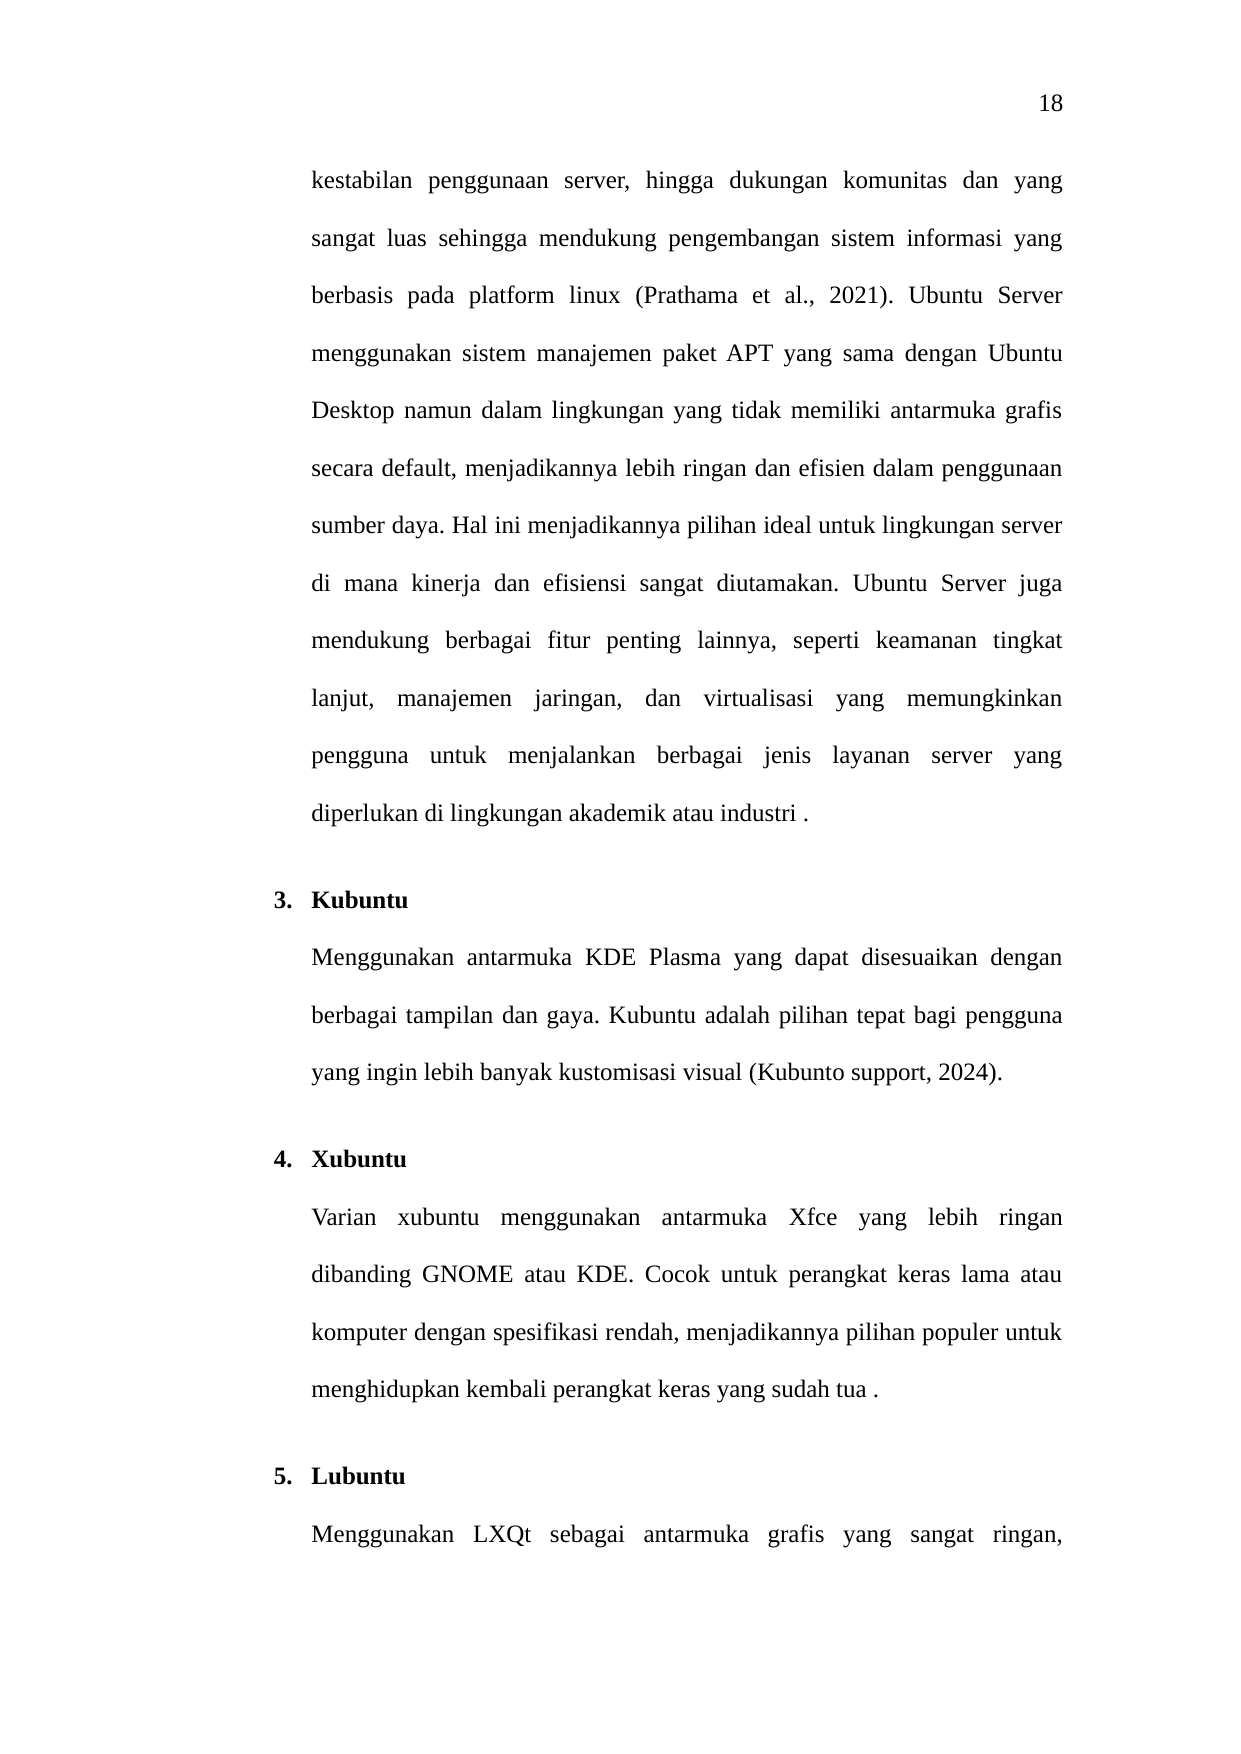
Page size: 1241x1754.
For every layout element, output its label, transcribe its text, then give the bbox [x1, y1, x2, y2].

list Kubuntu Menggunakan antarmuka KDE Plasma yang dapat disesuaikan dengan berbagai tampilan dan gaya. Kubuntu adalah pilihan tepat bagi pengguna yang ingin lebih banyak kustomisasi visual (Kubunto support, 2024)⁠. [274, 885, 1063, 1086]
list kestabilan penggunaan server, hingga dukungan komunitas dan yang sangat luas sehingga mendukung pengembangan sistem informasi yang berbasis pada platform linux (Prathama et al., 2021)⁠. Ubuntu Server menggunakan sistem manajemen paket APT yang sama dengan Ubuntu Desktop namun dalam lingkungan yang tidak memiliki antarmuka grafis secara default, menjadikannya lebih ringan dan efisien dalam penggunaan sumber daya. Hal ini menjadikannya pilihan ideal untuk lingkungan server di mana kinerja dan efisiensi sangat diutamakan. Ubuntu Server juga mendukung berbagai fitur penting lainnya, seperti keamanan tingkat lanjut, manajemen jaringan, dan virtualisasi yang memungkinkan pengguna untuk menjalankan berbagai jenis layanan server yang diperlukan di lingkungan akademik atau industri . [274, 165, 1063, 827]
list Xubuntu Varian xubuntu menggunakan antarmuka Xfce yang lebih ringan dibanding GNOME atau KDE. Cocok untuk perangkat keras lama atau komputer dengan spesifikasi rendah, menjadikannya pilihan populer untuk menghidupkan kembali perangkat keras yang sudah tua . [274, 1144, 1063, 1403]
list Lubuntu Menggunakan LXQt sebagai antarmuka grafis yang sangat ringan, [274, 1461, 1063, 1547]
